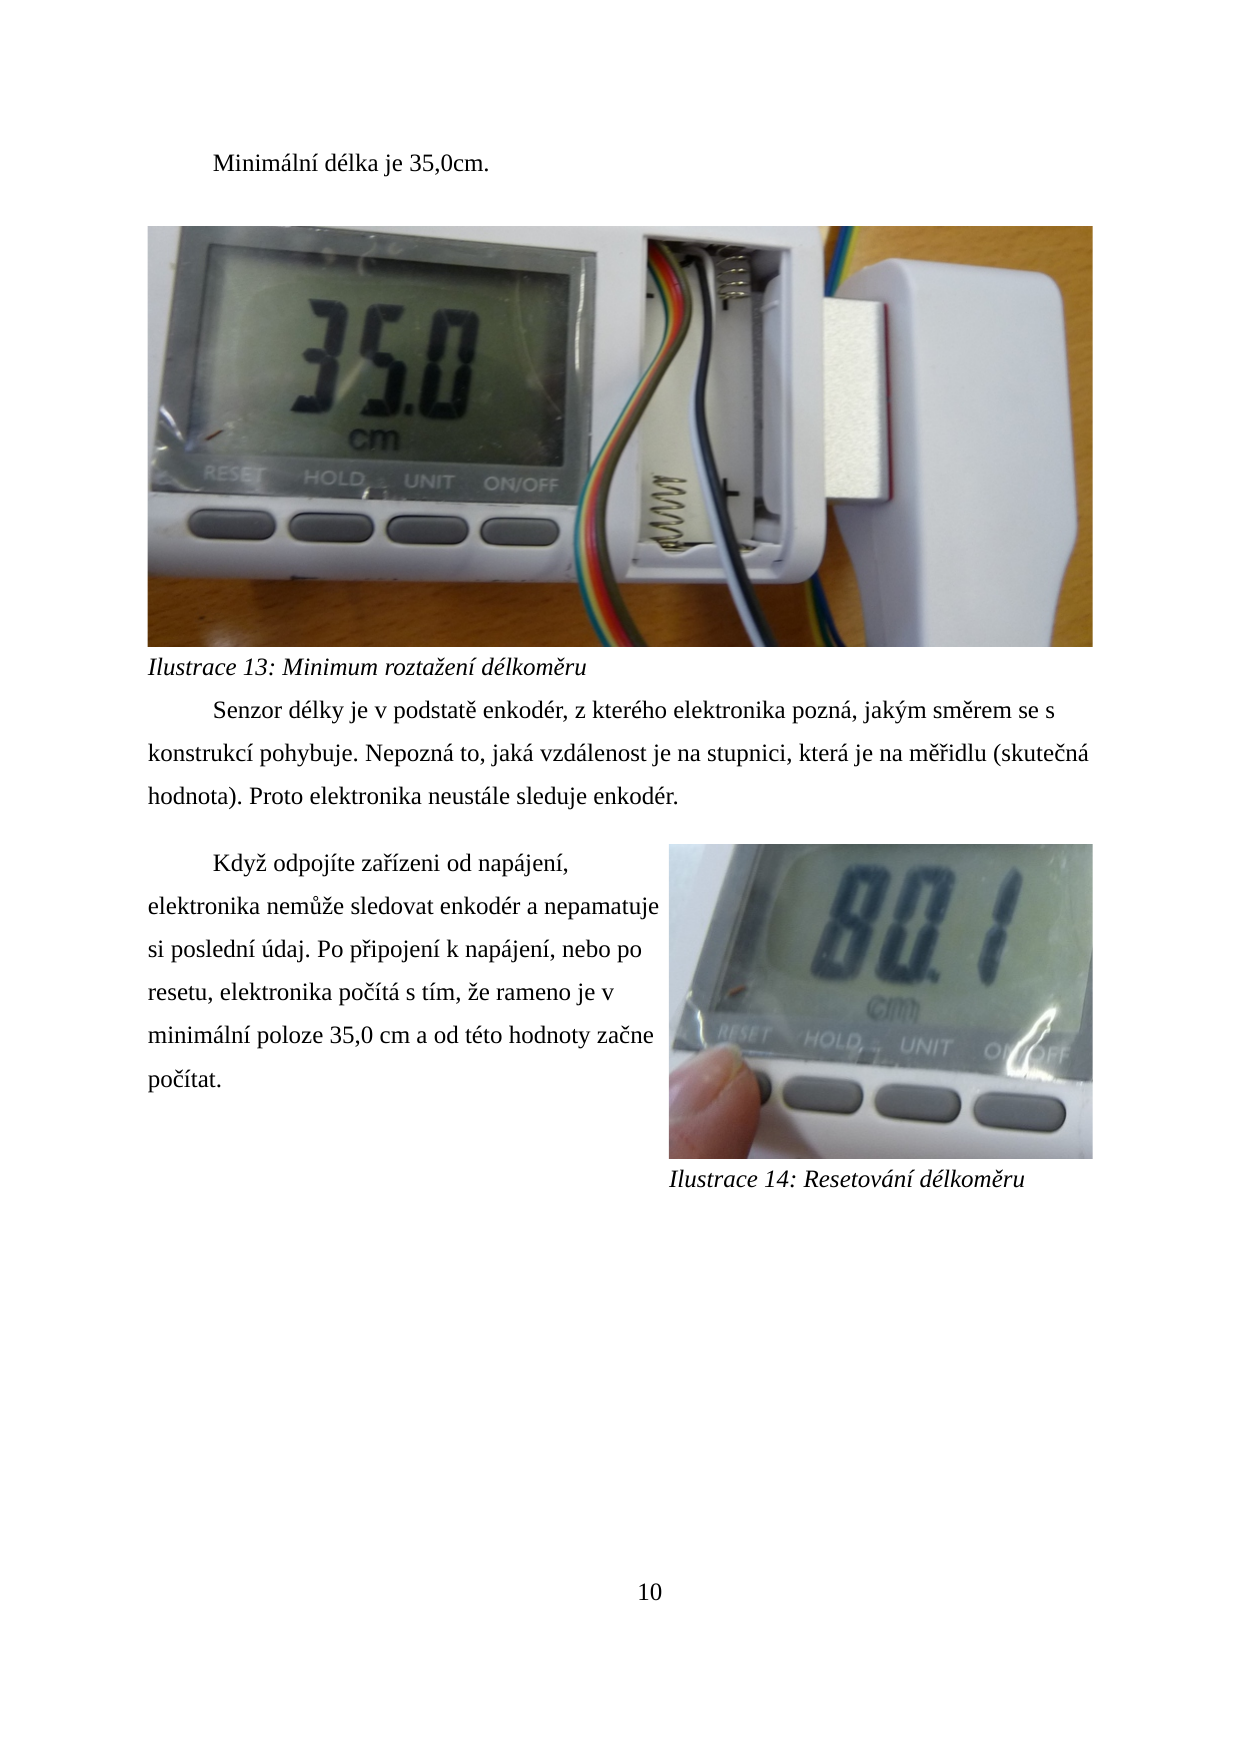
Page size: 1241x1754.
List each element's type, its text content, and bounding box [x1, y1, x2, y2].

text Když odpojíte zařízeni od napájení, elektronika nemůže sledovat enkodér a nepamatuje si poslední údaj. Po připojení k napájení, nebo po resetu, elektronika počítá s tím, že rameno je v minimální poloze 35,0 cm a od této hodnoty začne počítat. [148, 848, 668, 1092]
text Ilustrace 14: Resetování délkoměru [669, 1159, 1093, 1193]
text [148, 214, 1093, 226]
text Minimální délka je 35,0cm. [148, 148, 1093, 176]
picture [668, 844, 1093, 1159]
text [669, 832, 1093, 844]
text Senzor délky je v podstatě enkodér, z kterého elektronika pozná, jakým směrem se s konstrukcí pohybuje. Nepozná to, jaká vzdálenost je na stupnici, která je na měřidlu (skutečná hodnota). Proto elektronika neustále sleduje enkodér. [148, 681, 1093, 810]
picture [147, 226, 1093, 647]
text Ilustrace 13: Minimum roztažení délkoměru [148, 647, 1093, 681]
